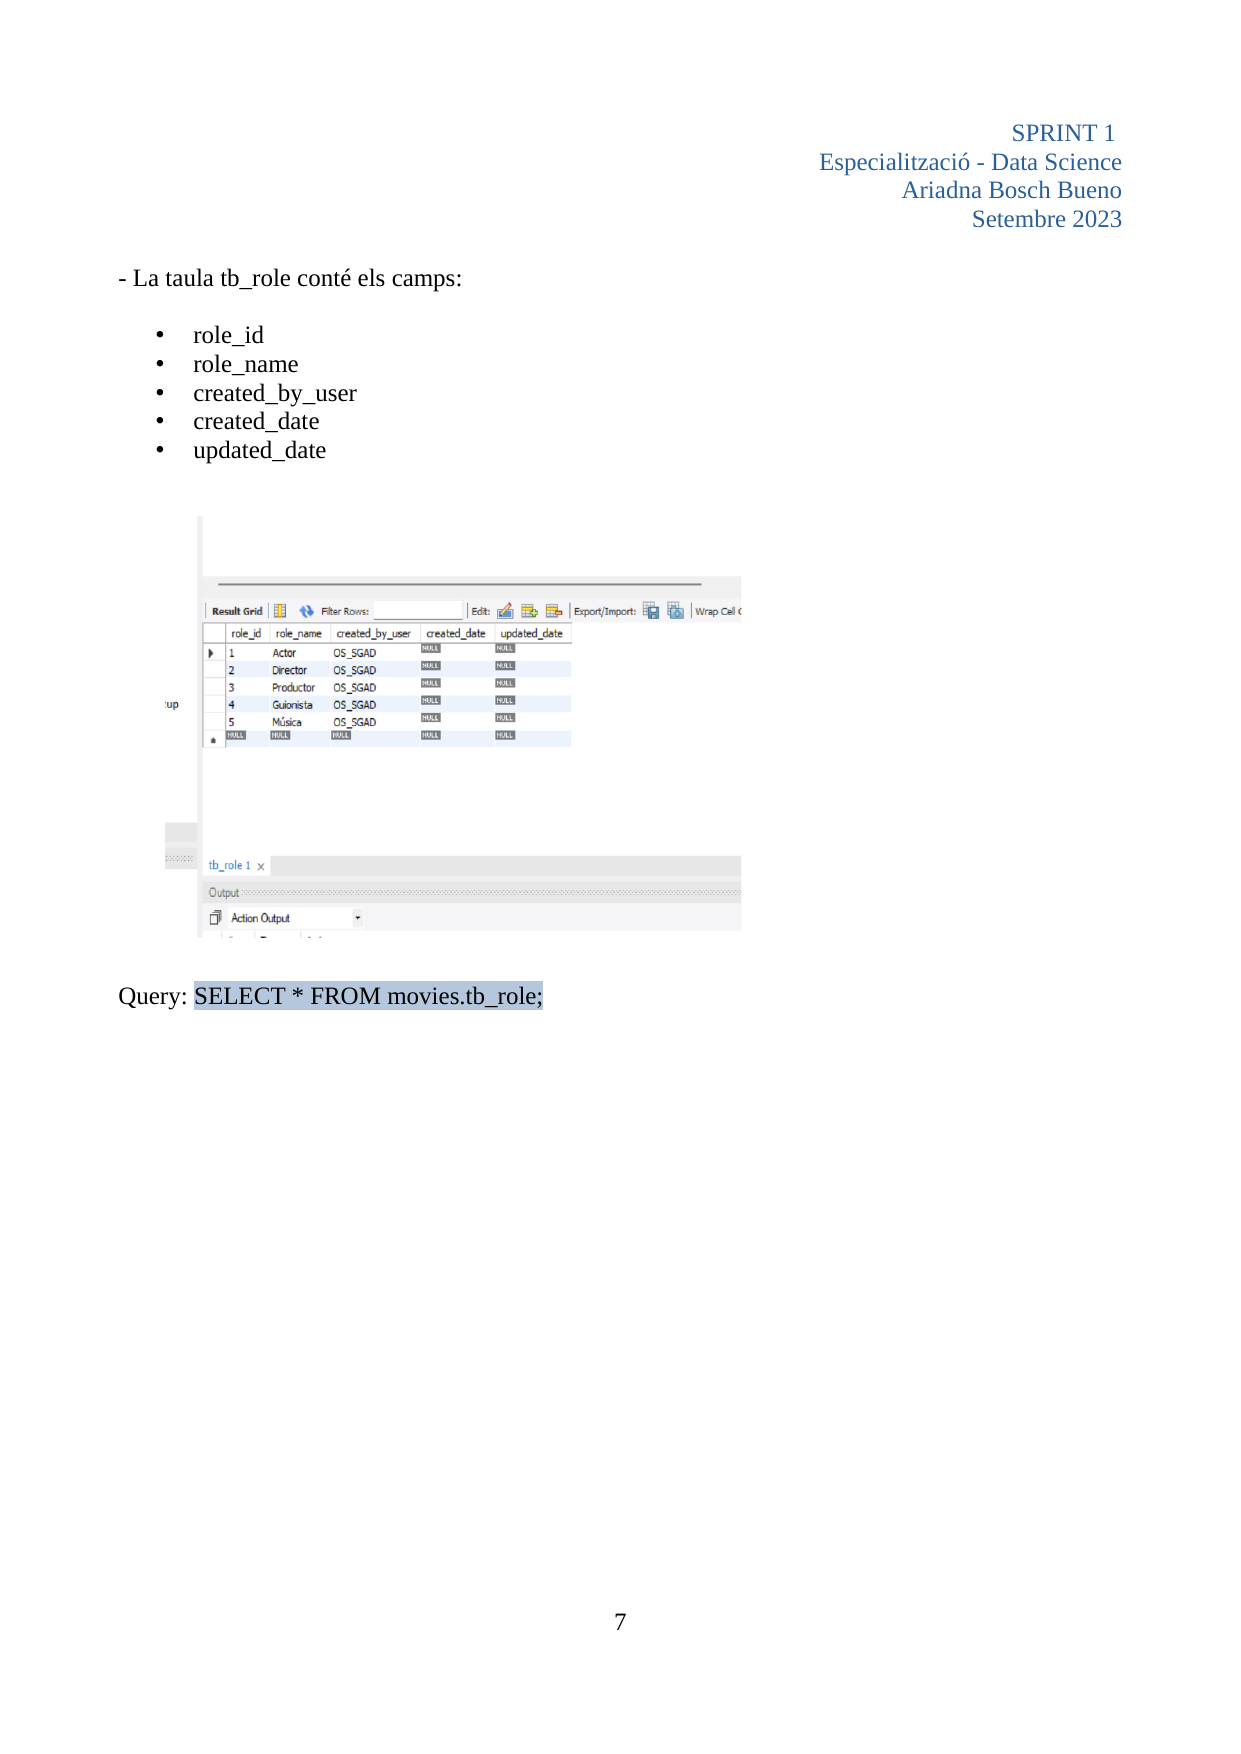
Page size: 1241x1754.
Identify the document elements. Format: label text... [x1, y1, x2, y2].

list role_id [156, 320, 1122, 349]
text - La taula tb_role conté els camps: [118, 263, 1122, 291]
picture [165, 516, 366, 938]
list created_by_user [156, 378, 1122, 406]
list updated_date [156, 435, 1122, 464]
list created_date [156, 406, 1122, 435]
text Query: SELECT * FROM movies.tb_role; [118, 981, 1122, 1010]
list role_name [156, 349, 1122, 378]
